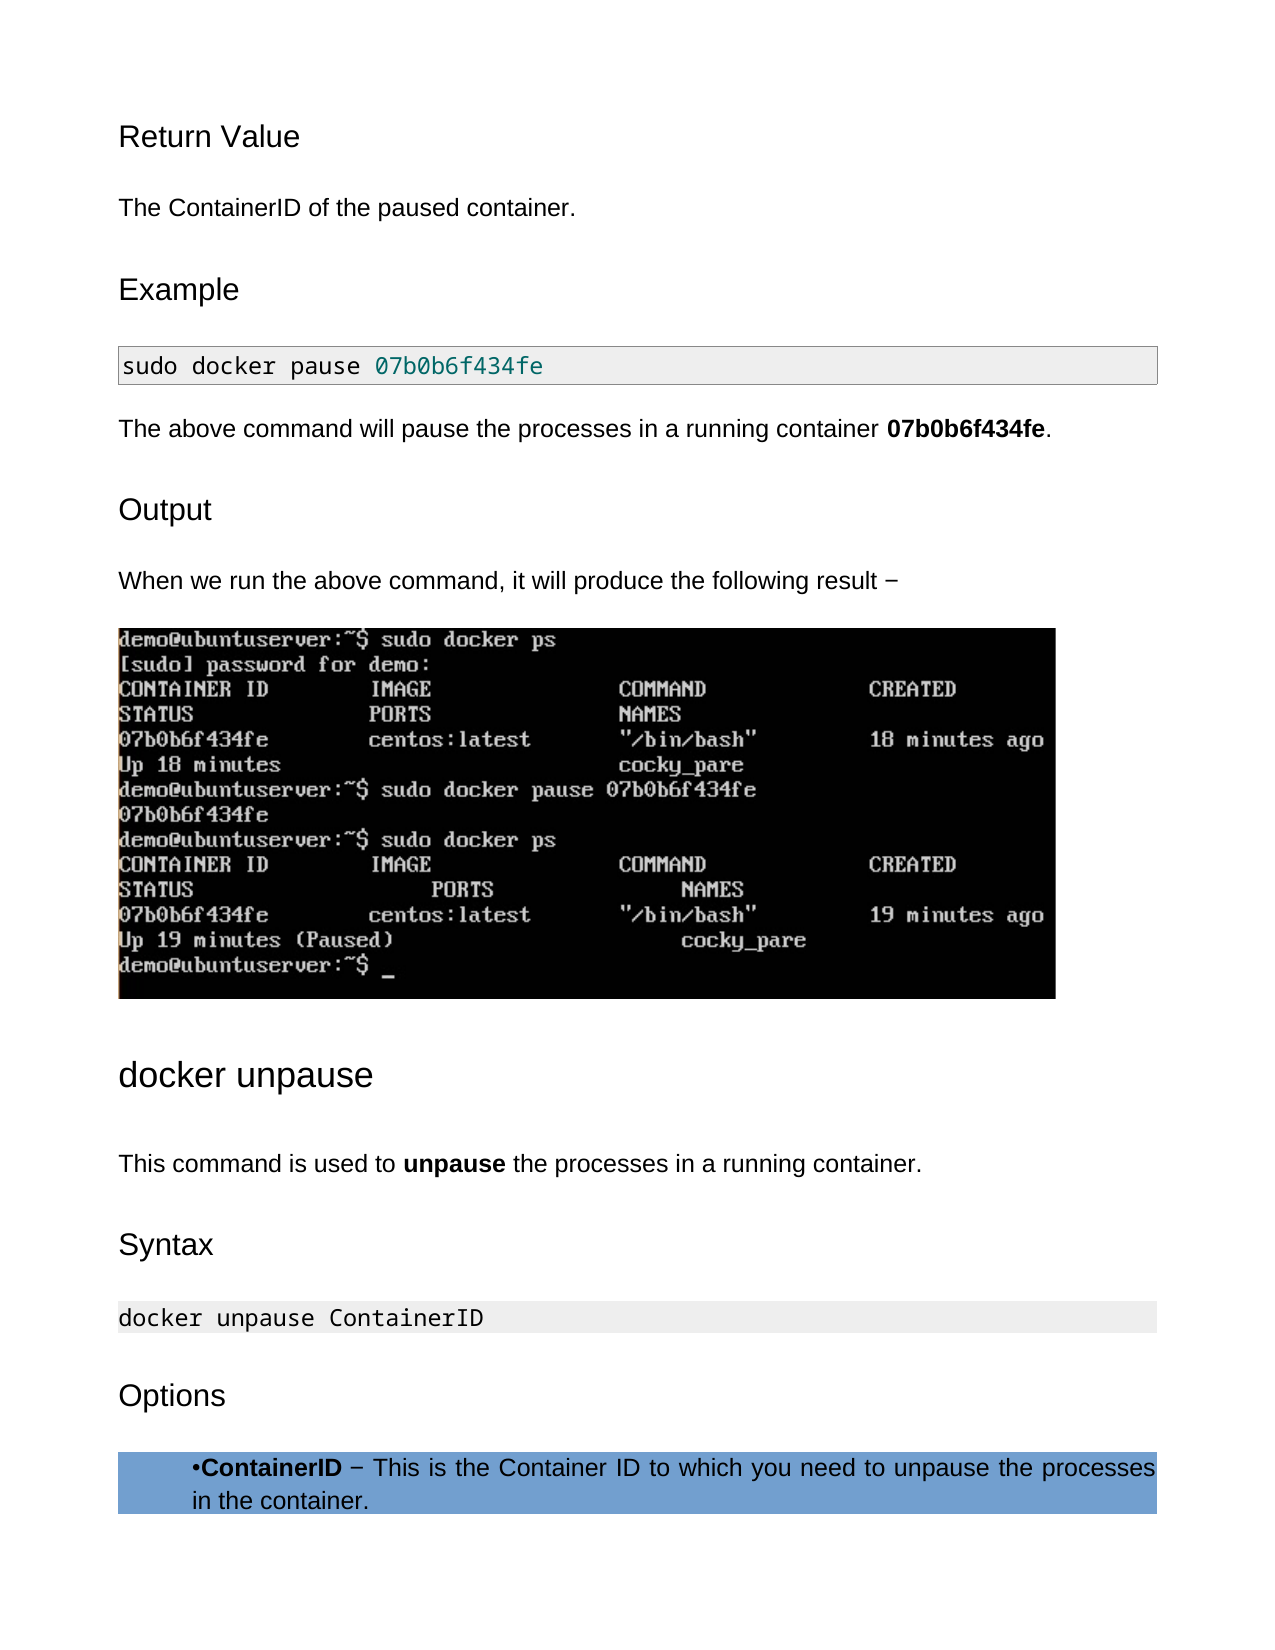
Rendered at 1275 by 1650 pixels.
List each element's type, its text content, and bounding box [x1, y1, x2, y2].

text sudo docker pause 07b0b6f434fe [119, 347, 1157, 384]
subtitle Output [118, 491, 1157, 527]
subtitle Example [118, 271, 1157, 306]
subtitle Options [118, 1377, 1157, 1413]
picture [118, 628, 1056, 999]
text The above command will pause the processes in a running container 07b0b6f434fe. [118, 414, 1157, 442]
text docker unpause ContainerID [118, 1301, 1157, 1333]
text The ContainerID of the paused container. [118, 193, 1157, 222]
list ContainerID − This is the Container ID to which you need to unpause the processes in the container. [118, 1452, 1157, 1514]
text When we run the above command, it will produce the following result − [118, 566, 1157, 595]
subtitle Syntax [118, 1226, 1157, 1262]
subtitle Return Value [118, 118, 1157, 154]
text This command is used to unpause the processes in a running container. [118, 1149, 1157, 1177]
subtitle docker unpause [118, 1053, 1157, 1095]
